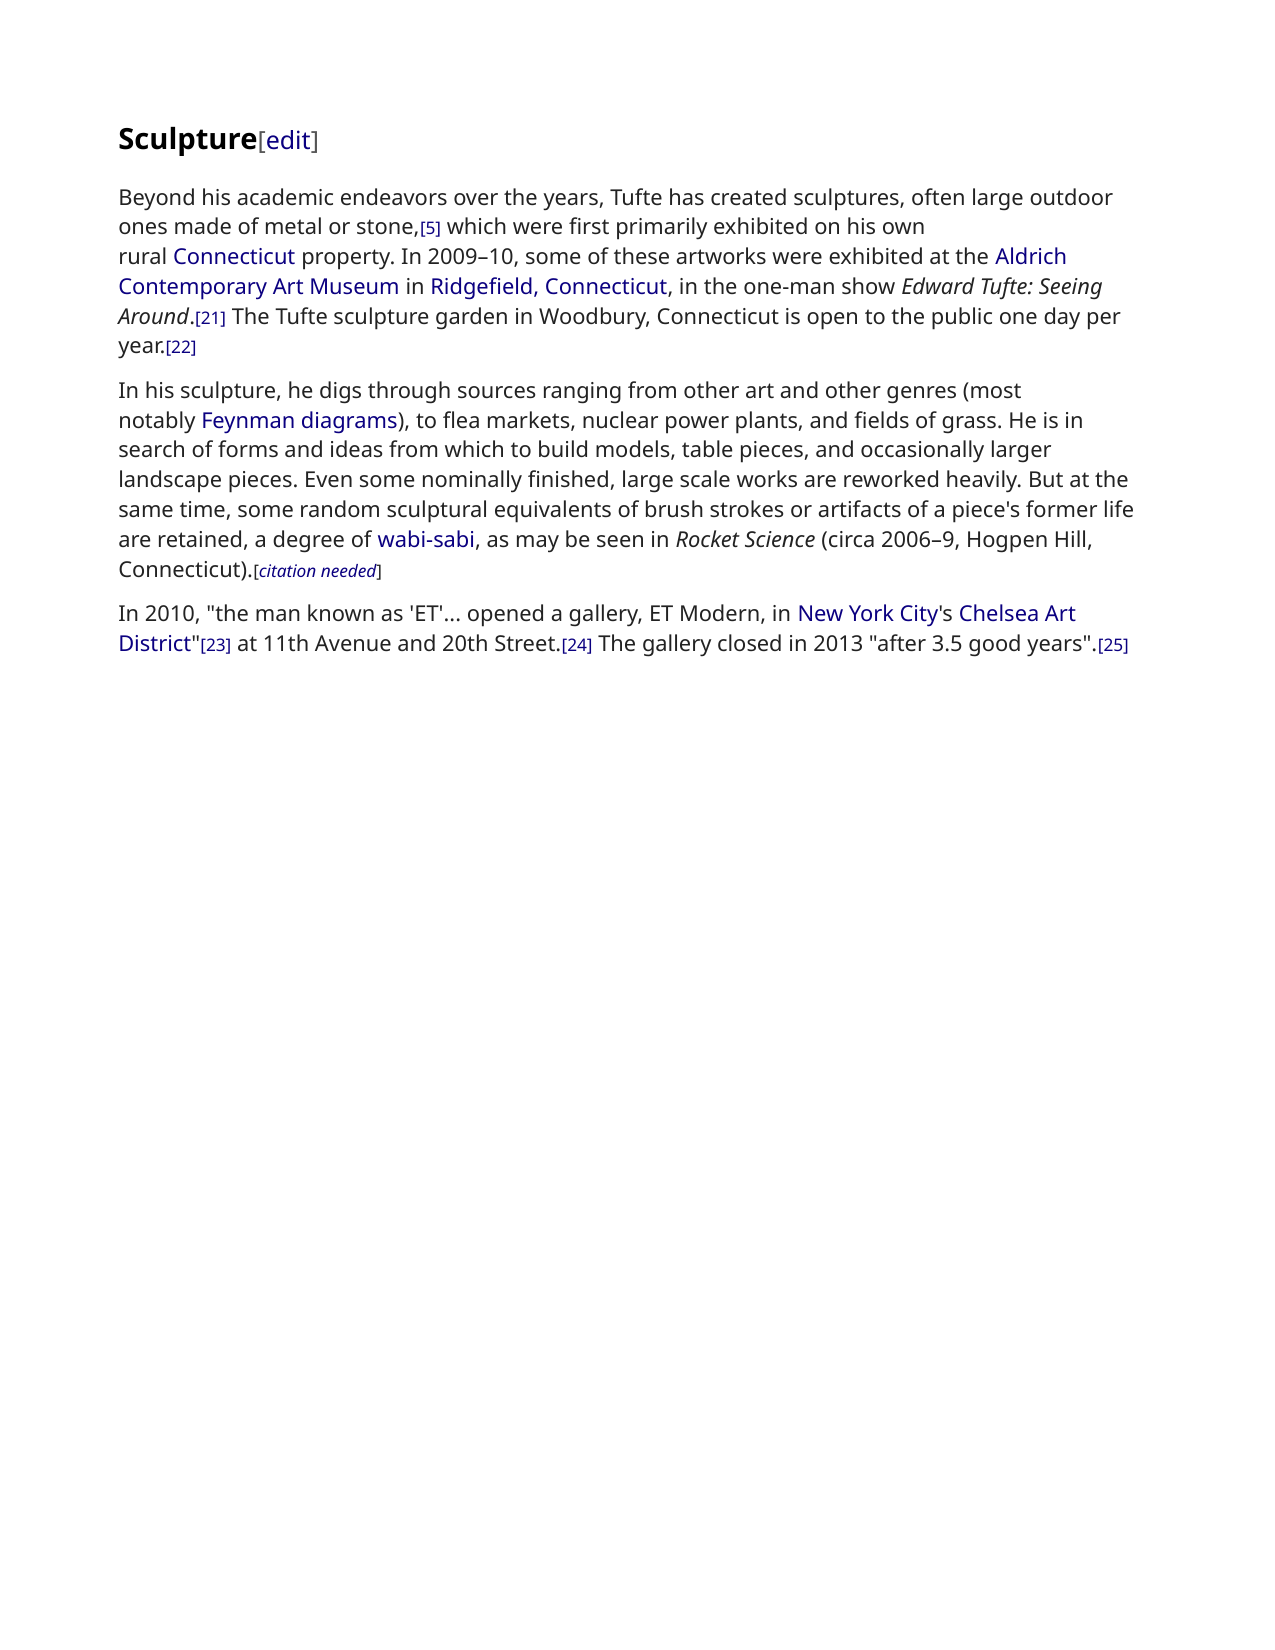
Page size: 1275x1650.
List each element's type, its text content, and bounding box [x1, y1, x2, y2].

text In his sculpture, he digs through sources ranging from other art and other genres (most notably Feynman diagrams), to flea markets, nuclear power plants, and fields of grass. He is in search of forms and ideas from which to build models, table pieces, and occasionally larger landscape pieces. Even some nominally finished, large scale works are reworked heavily. But at the same time, some random sculptural equivalents of brush strokes or artifacts of a piece's former life are retained, a degree of wabi-sabi, as may be seen in Rocket Science (circa 2006–9, Hogpen Hill, Connecticut).[citation needed] [118, 375, 1157, 583]
text In 2010, "the man known as 'ET'... opened a gallery, ET Modern, in New York City's Chelsea Art District"[23] at 11th Avenue and 20th Street.[24] The gallery closed in 2013 "after 3.5 good years".[25] [118, 598, 1157, 658]
text Beyond his academic endeavors over the years, Tufte has created sculptures, often large outdoor ones made of metal or stone,[5] which were first primarily exhibited on his own rural Connecticut property. In 2009–10, some of these artworks were exhibited at the Aldrich Contemporary Art Museum in Ridgefield, Connecticut, in the one-man show Edward Tufte: Seeing Around.[21] The Tufte sculpture garden in Woodbury, Connecticut is open to the public one day per year.[22] [118, 182, 1157, 360]
subtitle Sculpture[edit] [118, 118, 1157, 158]
